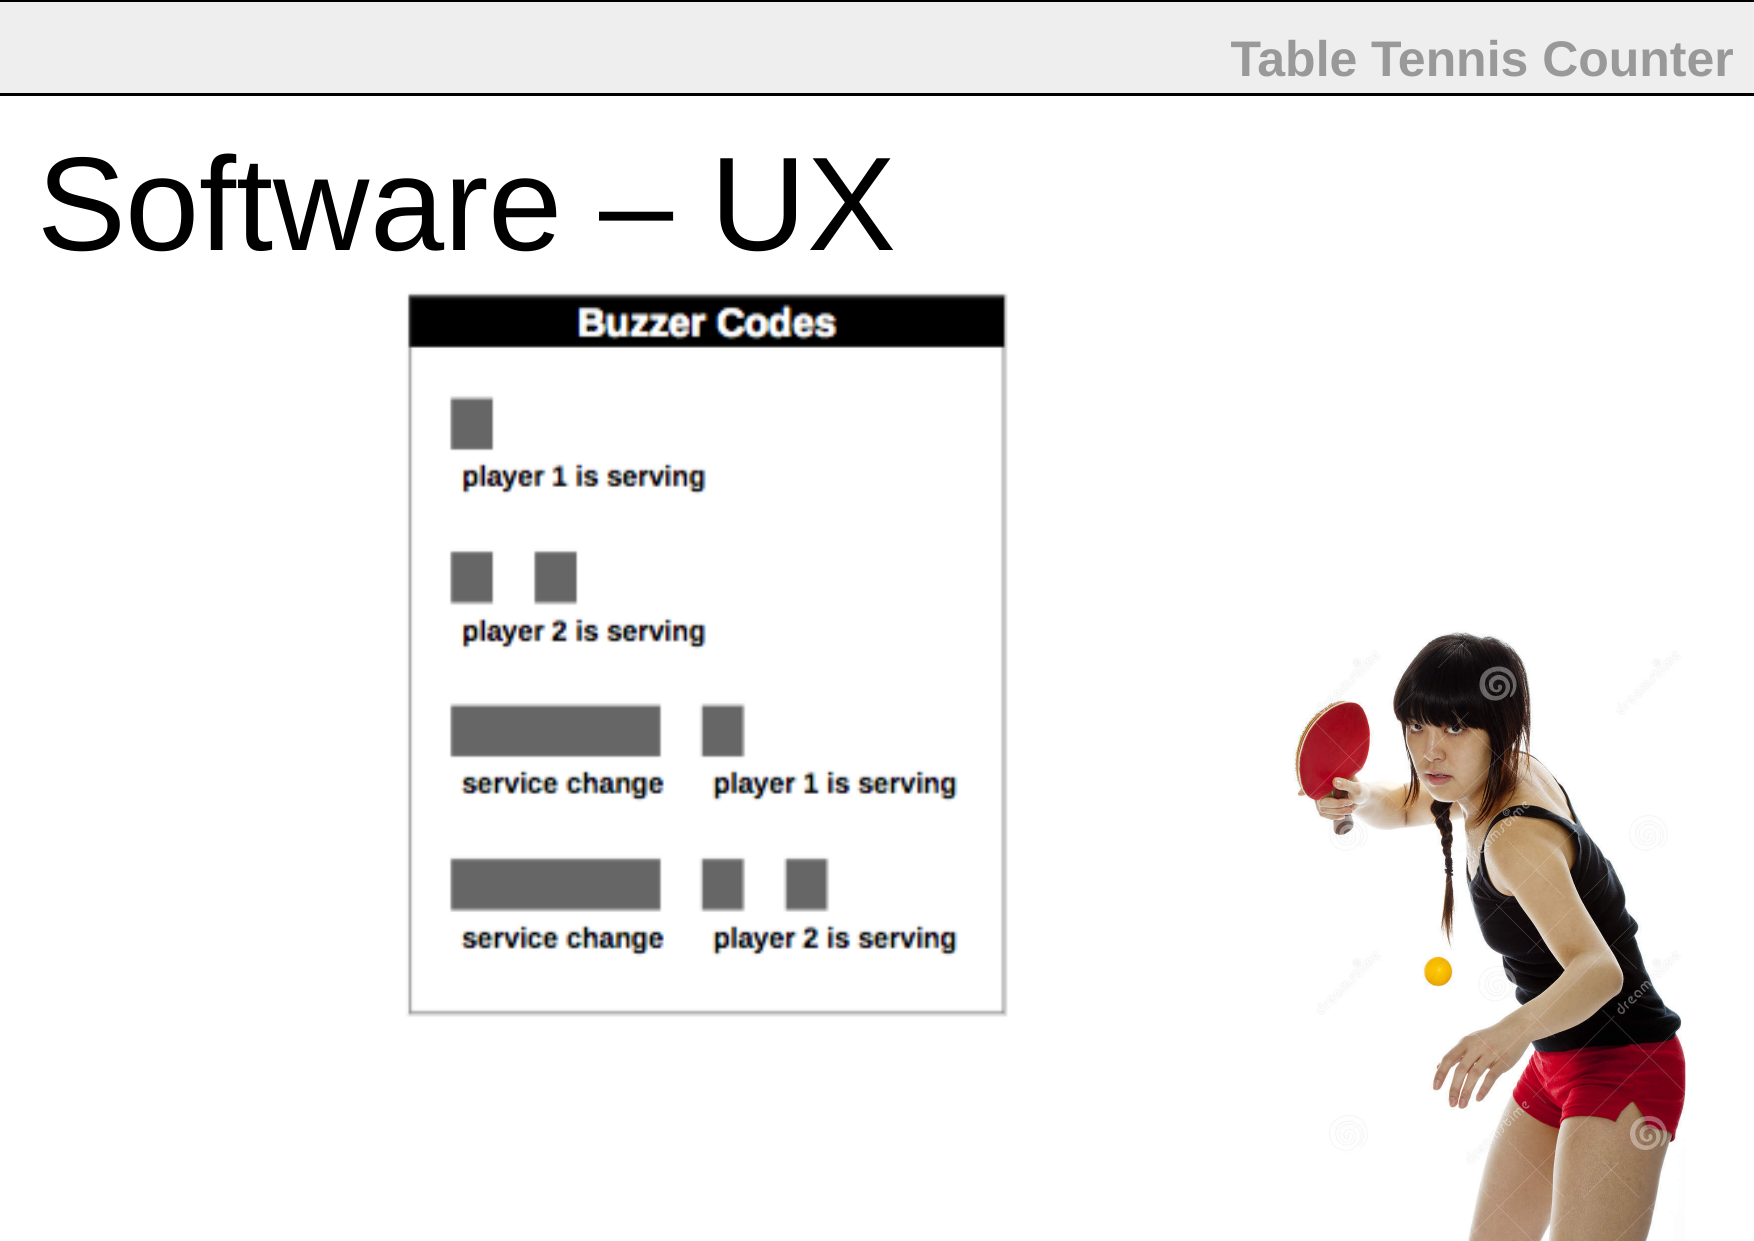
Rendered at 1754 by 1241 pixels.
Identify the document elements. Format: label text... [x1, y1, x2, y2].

picture [399, 286, 1026, 1038]
picture [1273, 598, 1686, 1241]
text Software – UX [0, 126, 1754, 279]
